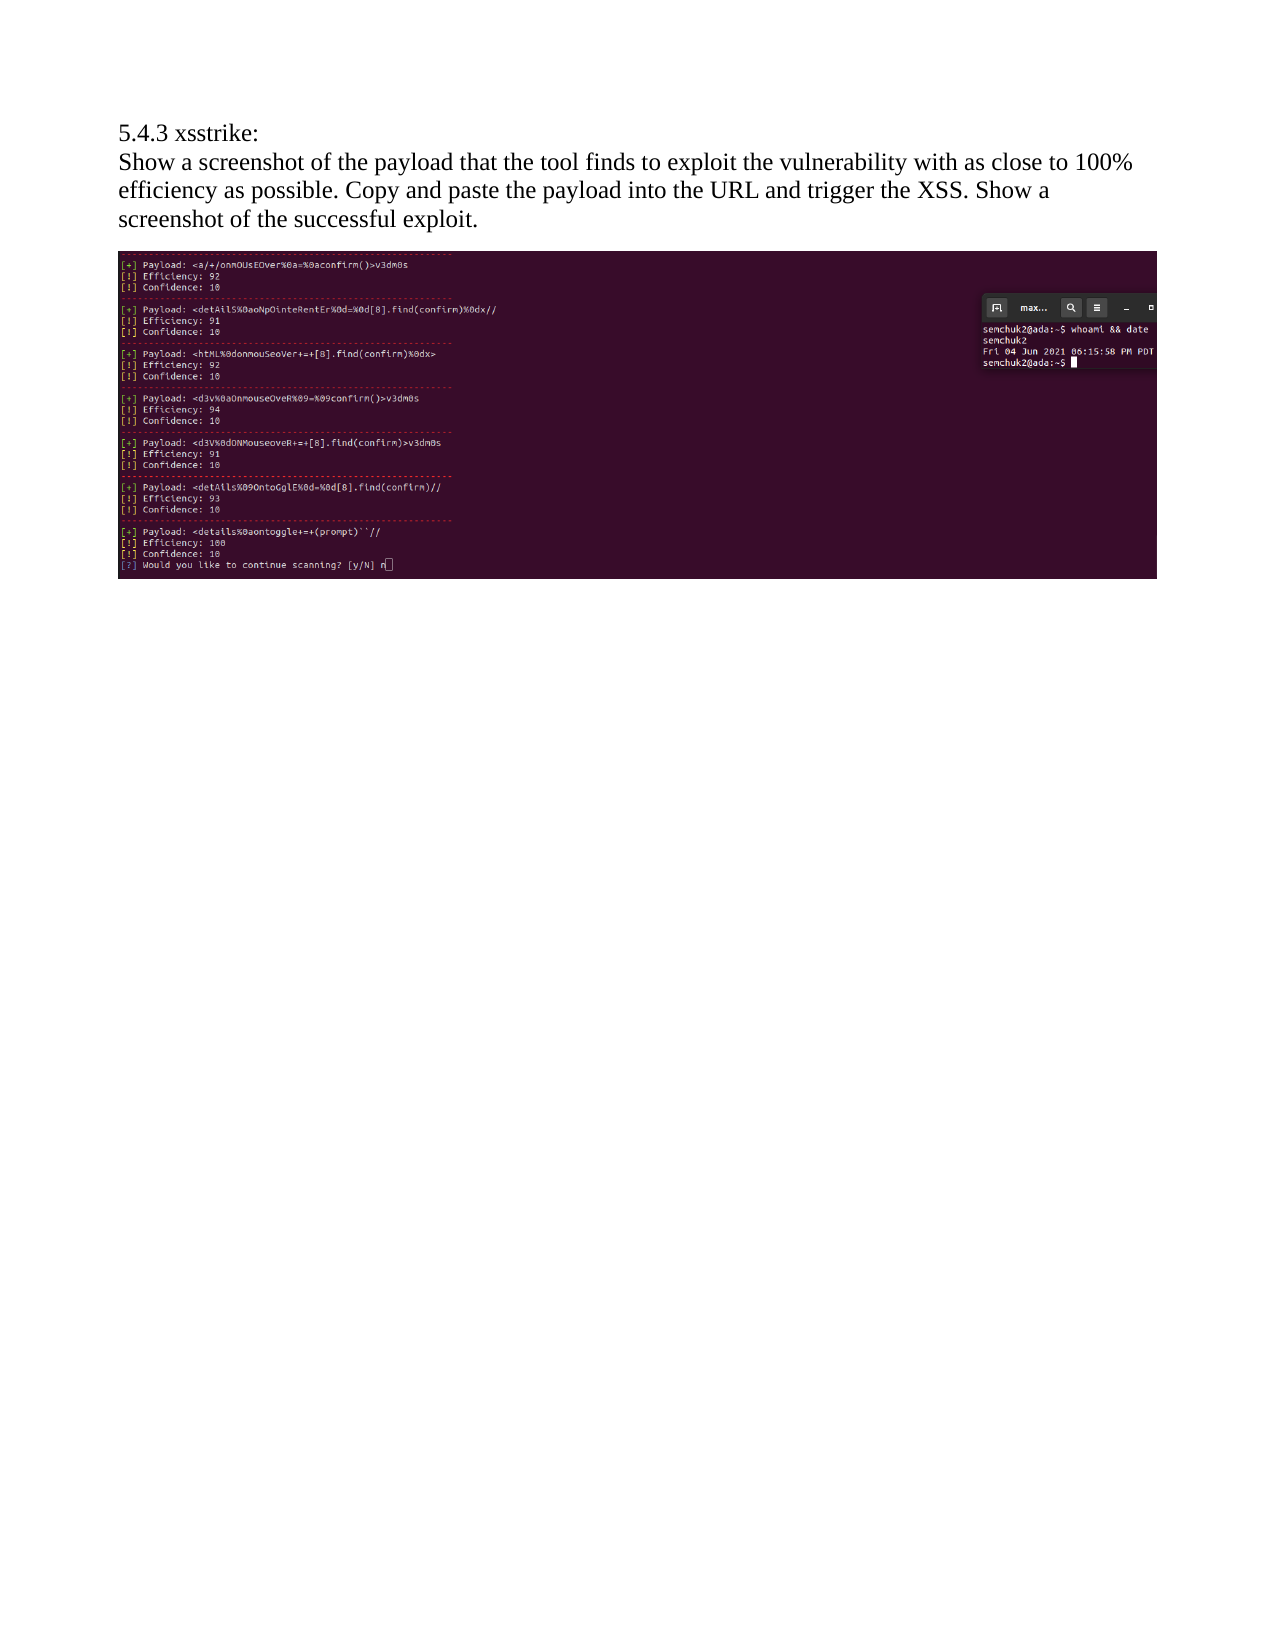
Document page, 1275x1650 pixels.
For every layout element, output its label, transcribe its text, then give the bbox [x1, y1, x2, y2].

text 5.4.3 xsstrike: [118, 118, 1157, 147]
picture [118, 251, 1157, 579]
text Show a screenshot of the payload that the tool finds to exploit the vulnerability with as close to 100% efficiency as possible. Copy and paste the payload into the URL and trigger the XSS. Show a screenshot of the successful exploit. [118, 147, 1157, 233]
